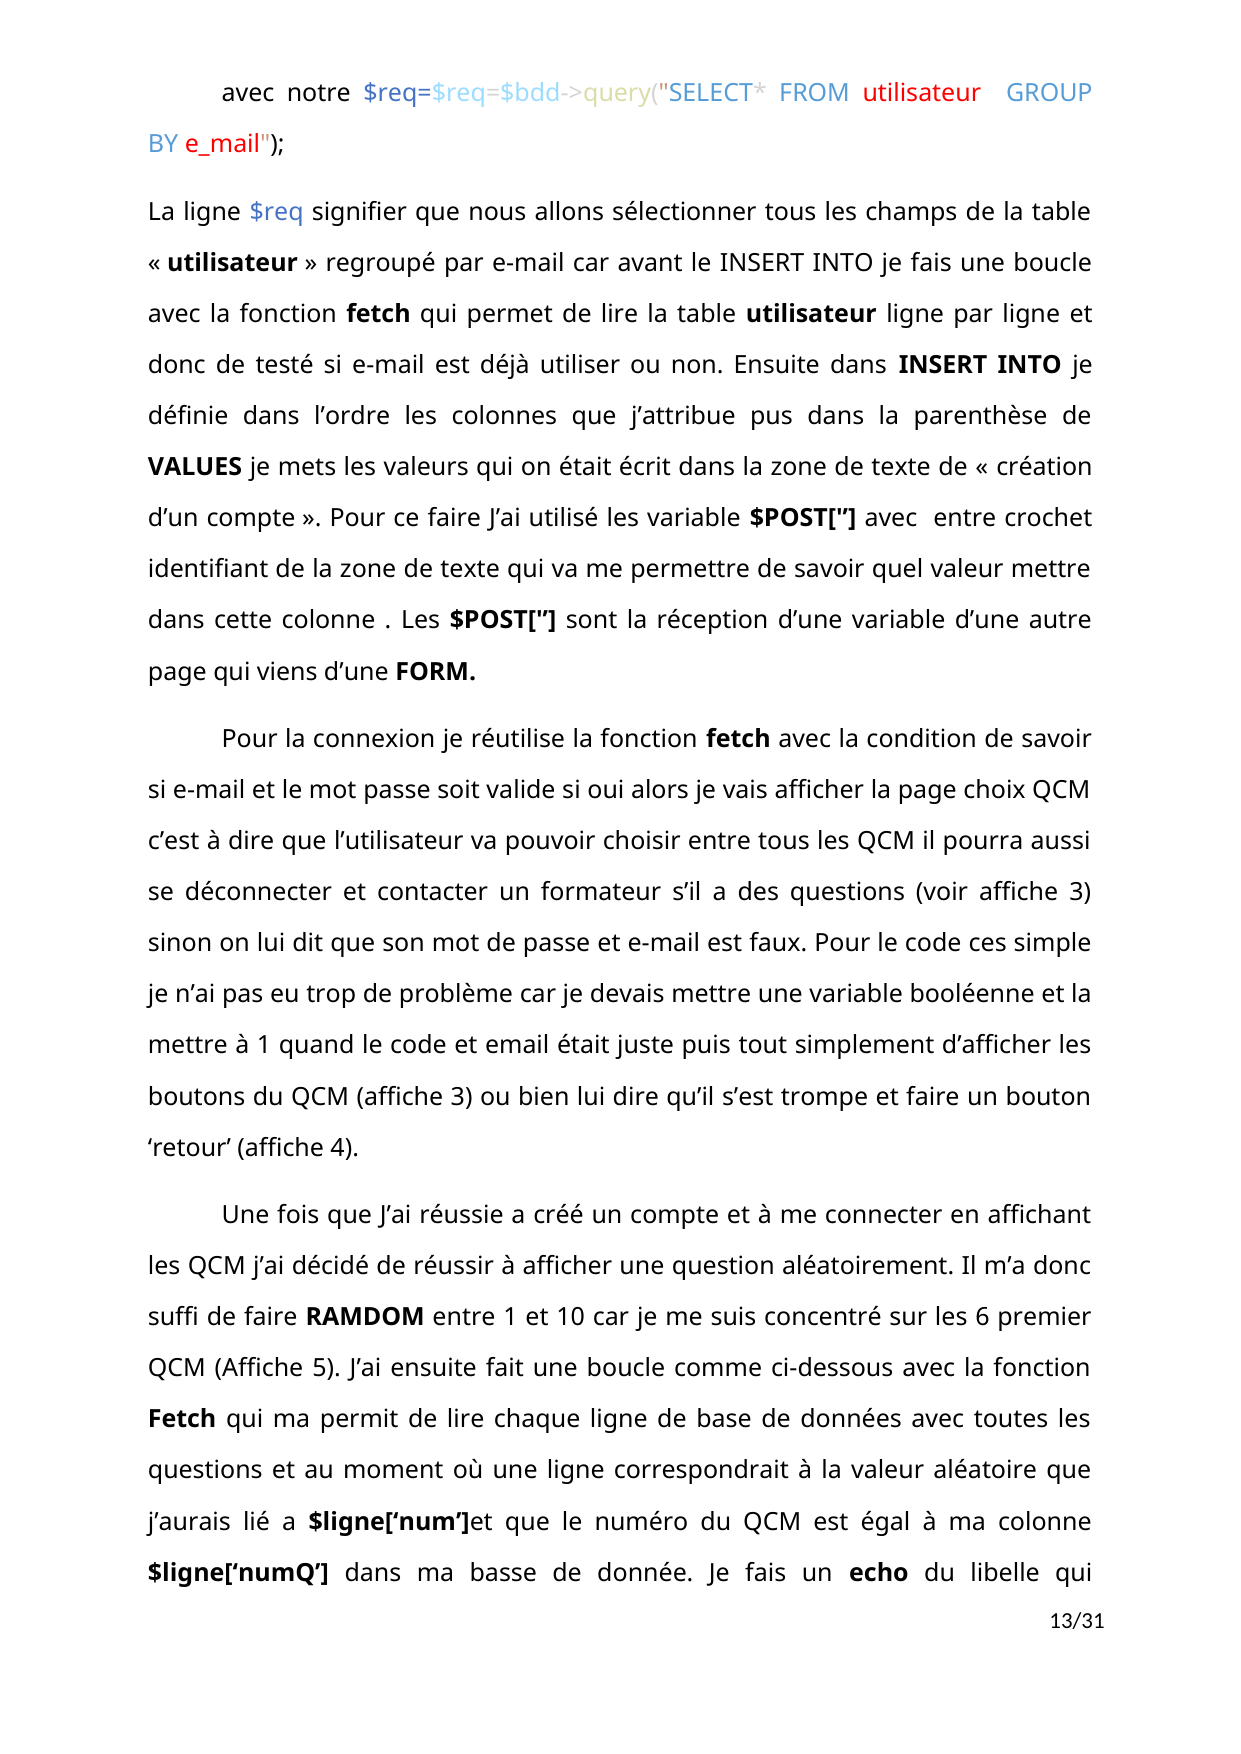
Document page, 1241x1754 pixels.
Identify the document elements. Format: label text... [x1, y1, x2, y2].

text La ligne $req signifier que nous allons sélectionner tous les champs de la table « utilisateur » regroupé par e-mail car avant le INSERT INTO je fais une boucle avec la fonction fetch qui permet de lire la table utilisateur ligne par ligne et donc de testé si e-mail est déjà utiliser ou non. Ensuite dans INSERT INTO je définie dans l’ordre les colonnes que j’attribue pus dans la parenthèse de VALUES je mets les valeurs qui on était écrit dans la zone de texte de « création d’un compte ». Pour ce faire J’ai utilisé les variable $POST['’] avec entre crochet identifiant de la zone de texte qui va me permettre de savoir quel valeur mettre dans cette colonne . Les $POST['’] sont la réception d’une variable d’une autre page qui viens d’une FORM. [148, 194, 1093, 687]
text avec notre $req=$req=$bdd->query("SELECT* FROM utilisateur GROUP BY e_mail"); [148, 75, 1093, 160]
text Une fois que J’ai réussie a créé un compte et à me connecter en affichant les QCM j’ai décidé de réussir à afficher une question aléatoirement. Il m’a donc suffi de faire RAMDOM entre 1 et 10 car je me suis concentré sur les 6 premier QCM (Affiche 5). J’ai ensuite fait une boucle comme ci-dessous avec la fonction Fetch qui ma permit de lire chaque ligne de base de données avec toutes les questions et au moment où une ligne correspondrait à la valeur aléatoire que j’aurais lié a $ligne[‘num’]et que le numéro du QCM est égal à ma colonne $ligne[‘numQ’] dans ma basse de donnée. Je fais un echo du libelle qui [148, 1197, 1093, 1588]
text Pour la connexion je réutilise la fonction fetch avec la condition de savoir si e-mail et le mot passe soit valide si oui alors je vais afficher la page choix QCM c’est à dire que l’utilisateur va pouvoir choisir entre tous les QCM il pourra aussi se déconnecter et contacter un formateur s’il a des questions (voir affiche 3) sinon on lui dit que son mot de passe et e-mail est faux. Pour le code ces simple je n’ai pas eu trop de problème car je devais mettre une variable booléenne et la mettre à 1 quand le code et email était juste puis tout simplement d’afficher les boutons du QCM (affiche 3) ou bien lui dire qu’il s’est trompe et faire un bouton ‘retour’ (affiche 4). [148, 721, 1093, 1163]
